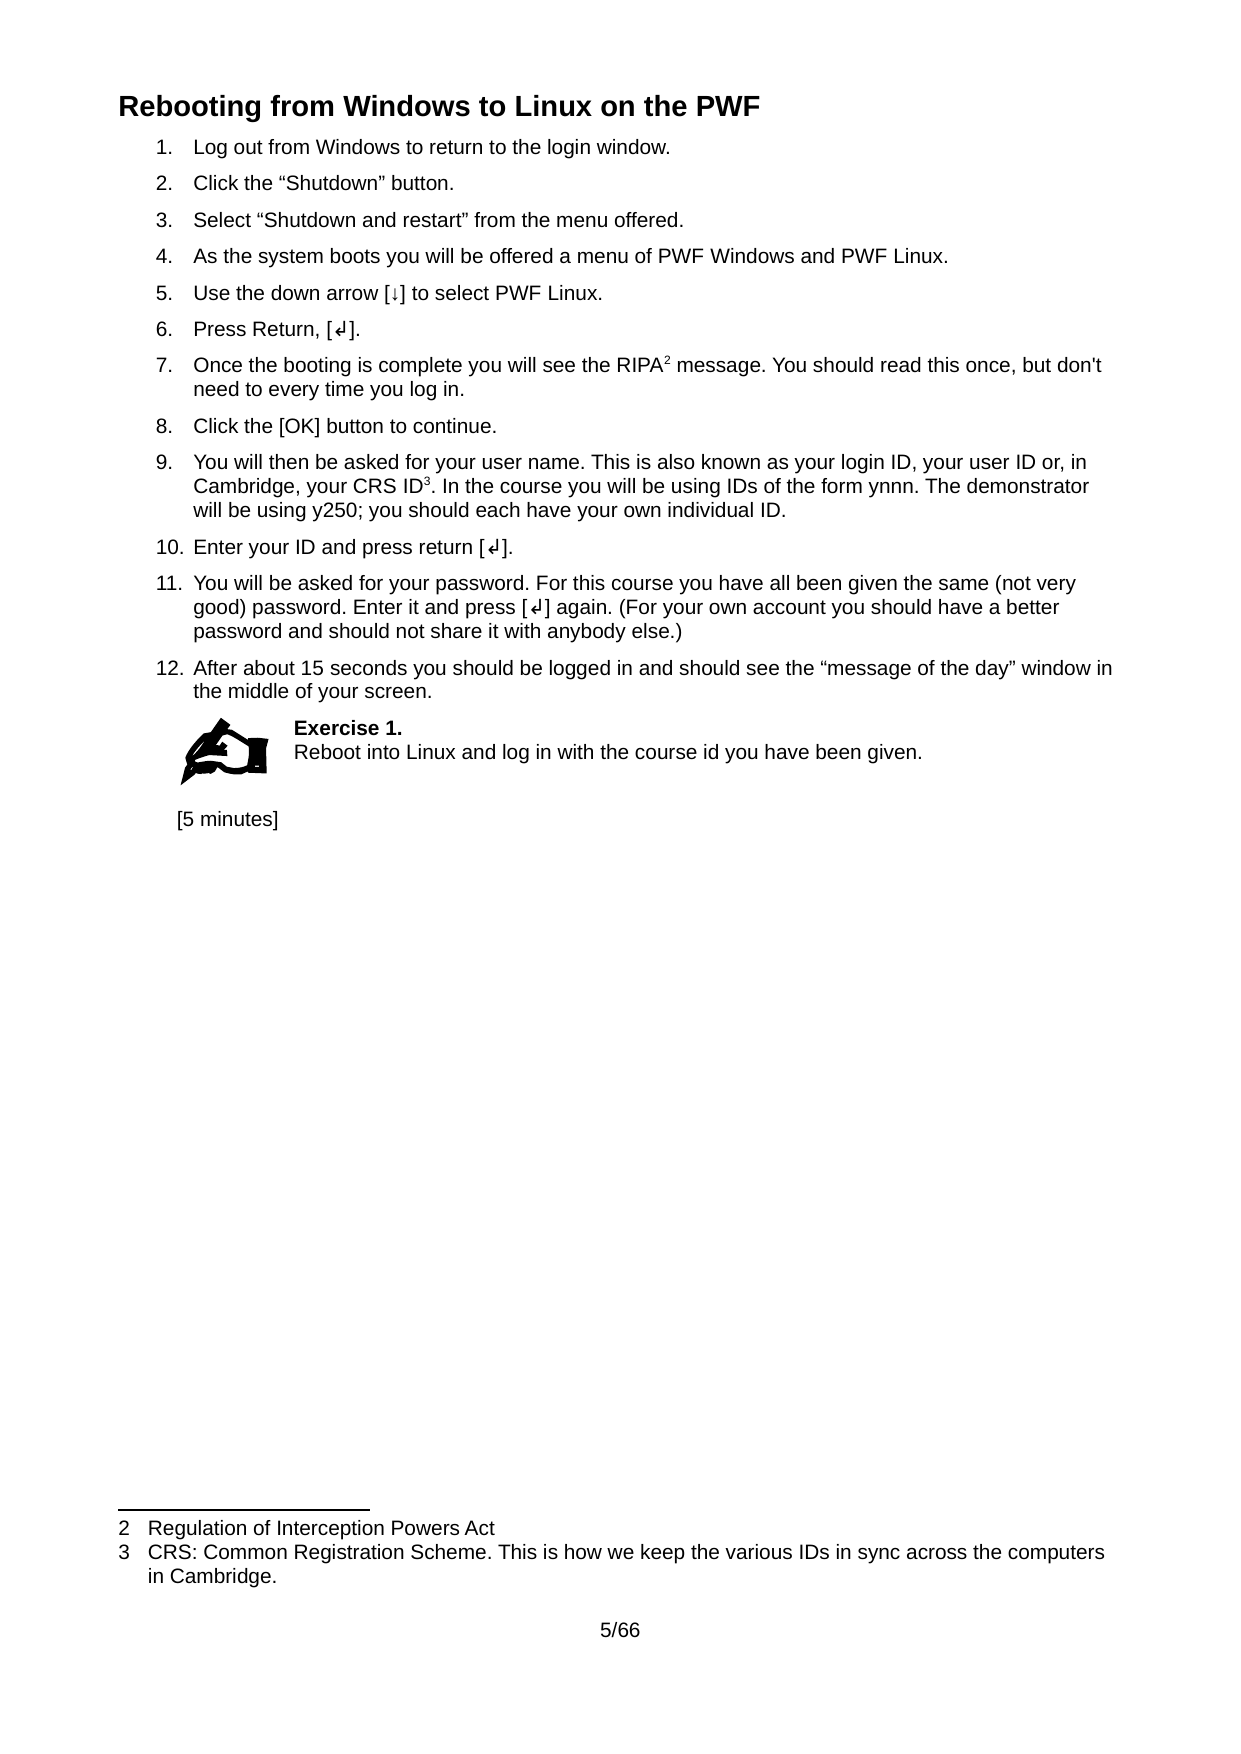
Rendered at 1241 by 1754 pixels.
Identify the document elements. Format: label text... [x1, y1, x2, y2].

table_header Reboot into Linux and log in with the course id you have been given. [294, 716, 1048, 831]
list Press Return, [↲]. [156, 317, 1122, 341]
list You will be asked for your password. For this course you have all been given the same (not very good) password. Enter it and press [↲] again. (For your own account you should have a better password and should not share it with anybody else.) [156, 571, 1122, 643]
list Click the “Shutdown” button. [156, 171, 1122, 195]
list Click the [OK] button to continue. [156, 414, 1122, 438]
list Select “Shutdown and restart” from the menu offered. [156, 207, 1122, 231]
list Enter your ID and press return [↲]. [156, 534, 1122, 558]
list Use the down arrow [↓] to select PWF Linux. [156, 280, 1122, 304]
list After about 15 seconds you should be logged in and should see the “message of the day” window in the middle of your screen. [156, 655, 1122, 703]
list CRS: Common Registration Scheme. This is how we keep the various IDs in sync across the computers in Cambridge. [118, 1540, 1122, 1588]
table_header  [5 minutes] [177, 716, 294, 831]
list As the system boots you will be offered a menu of PWF Windows and PWF Linux. [156, 244, 1122, 268]
list Once the booting is complete you will see the RIPA message. You should read this once, but don't need to every time you log in. [156, 353, 1122, 401]
subtitle Rebooting from Windows to Linux on the PWF [118, 88, 1122, 122]
list Log out from Windows to return to the login window. [156, 134, 1122, 158]
list You will then be asked for your user name. This is also known as your login ID, your user ID or, in Cambridge, your CRS ID. In the course you will be using IDs of the form ynnn. The demonstrator will be using y250; you should each have your own individual ID. [156, 450, 1122, 522]
list Regulation of Interception Powers Act [118, 1516, 1122, 1540]
